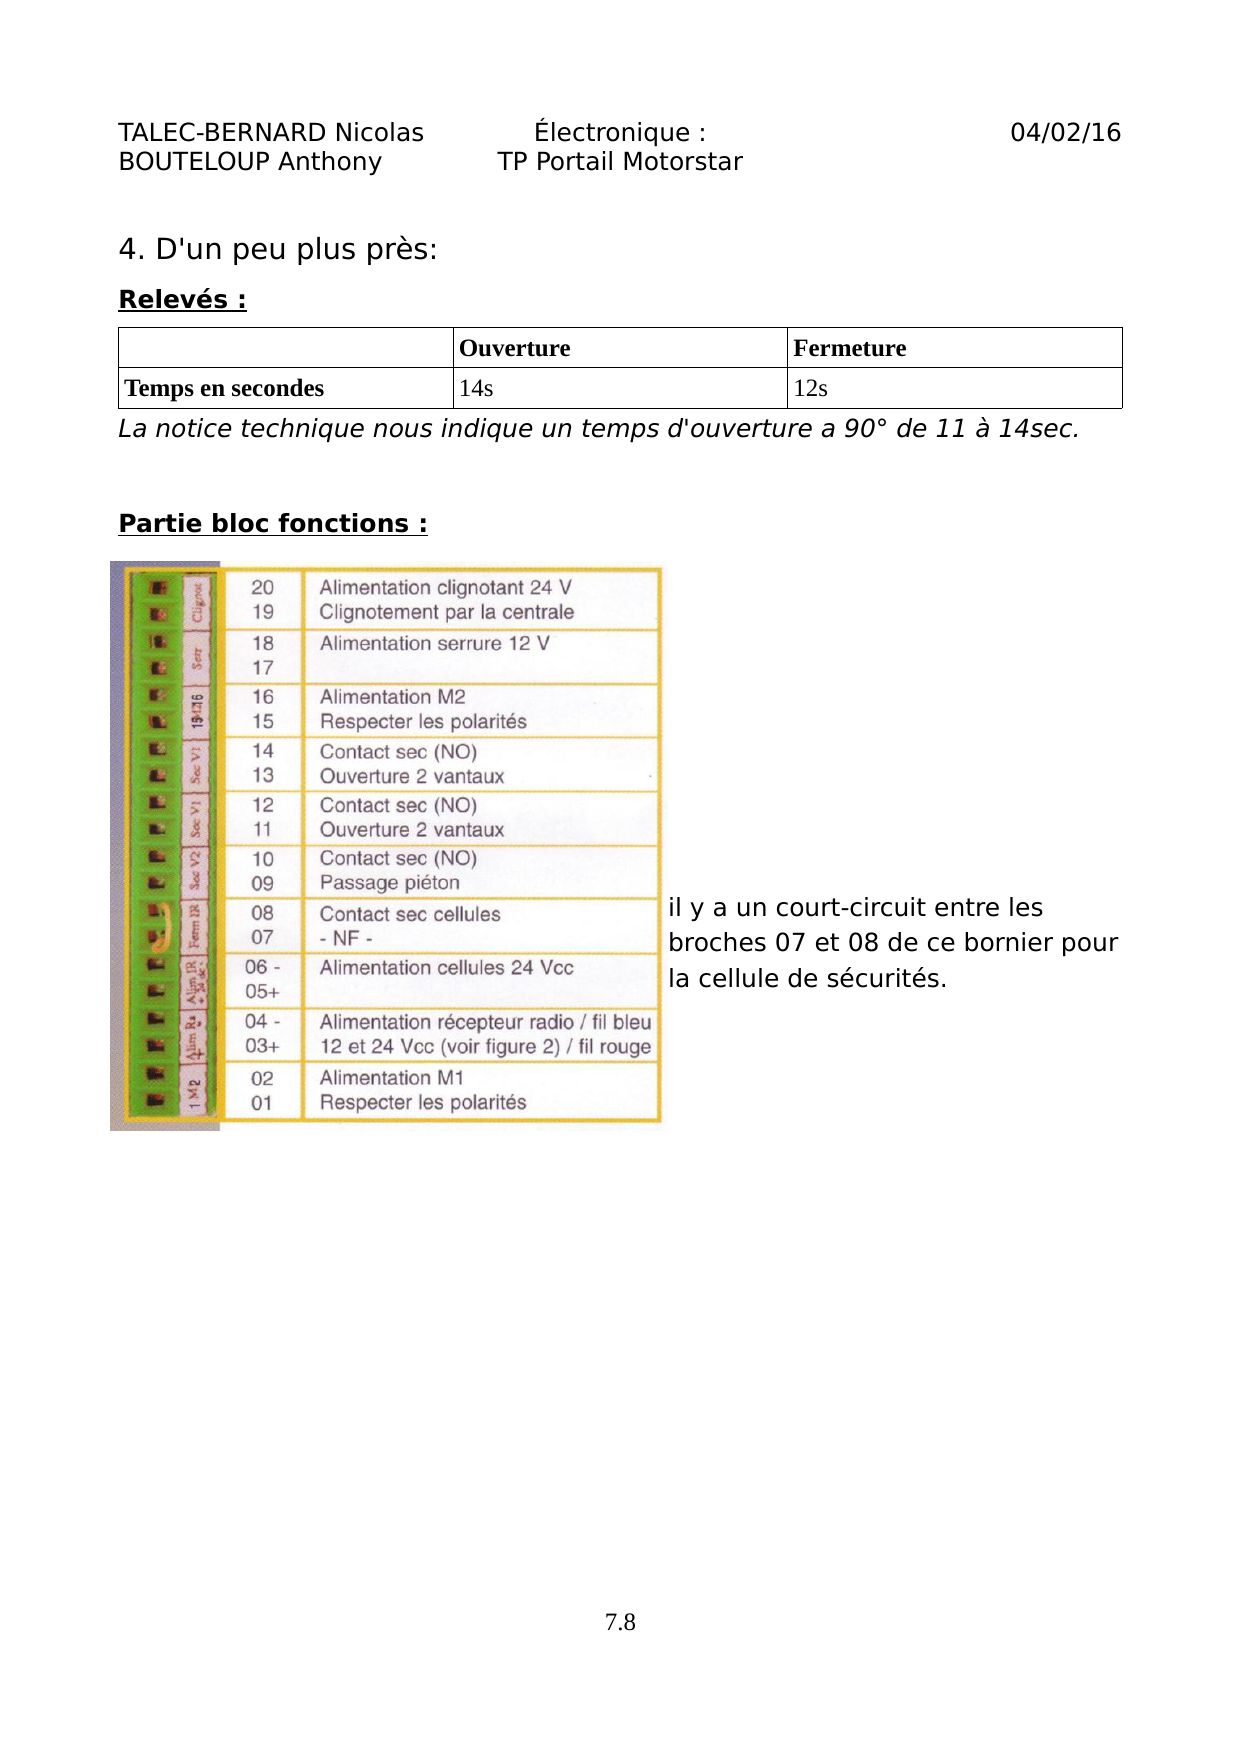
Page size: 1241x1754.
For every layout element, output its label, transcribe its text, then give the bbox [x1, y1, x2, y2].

table_cell Temps en secondes [119, 368, 453, 407]
text Relevés : [118, 279, 1122, 314]
subtitle 4. D'un peu plus près: [118, 231, 1122, 266]
table_header Ouverture [454, 328, 787, 367]
text La notice technique nous indique un temps d'ouverture a 90° de 11 à 14sec. [118, 409, 1122, 443]
table_cell 12s [788, 368, 1122, 407]
table_cell 14s [454, 368, 787, 407]
table_header Fermeture [788, 328, 1122, 367]
text il y a un court-circuit entre les broches 07 et 08 de ce bornier pour la cellule de sécurités. [668, 887, 1122, 993]
text Partie bloc fonctions : [118, 503, 1122, 539]
table_header [119, 328, 453, 367]
